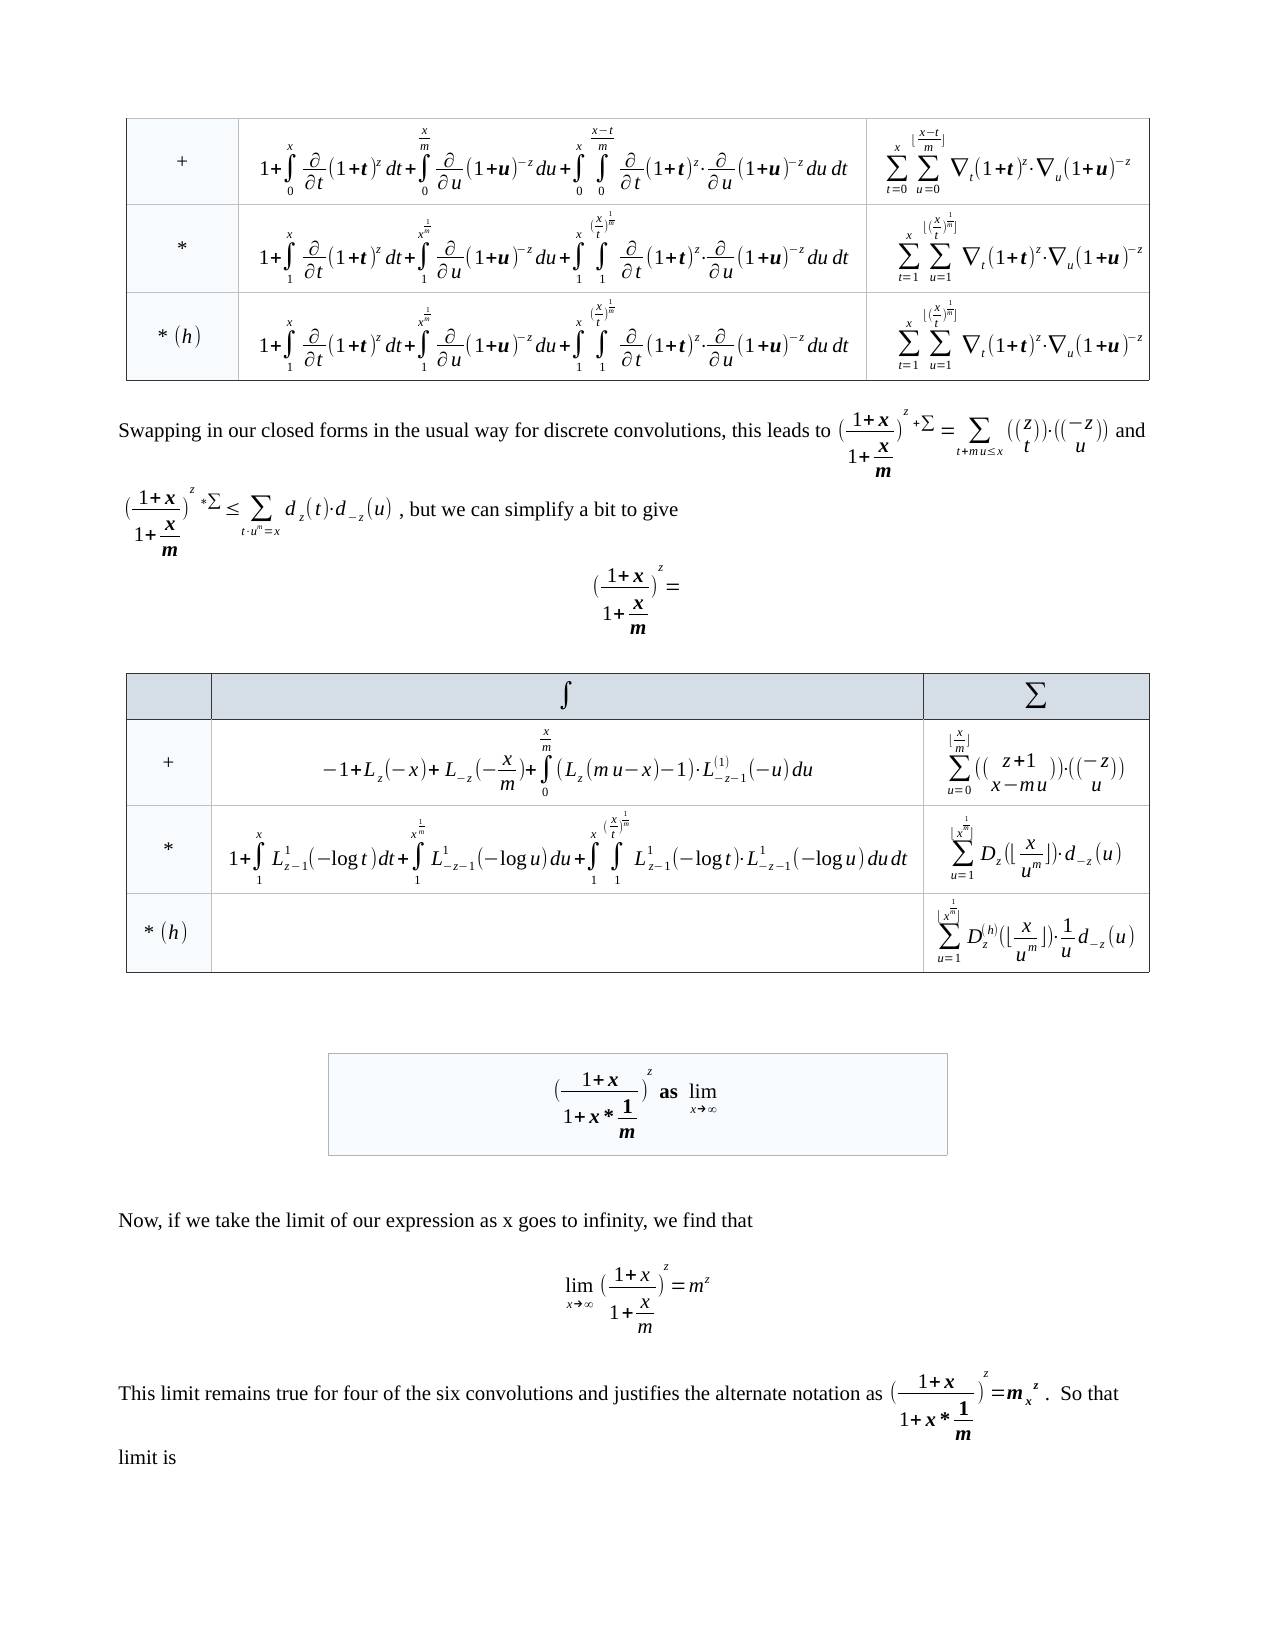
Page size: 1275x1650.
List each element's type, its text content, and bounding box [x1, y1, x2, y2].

table_cell [924, 806, 1149, 893]
table_cell + [127, 720, 211, 805]
table_cell [212, 806, 923, 893]
table_cell * [127, 205, 238, 292]
table_header [127, 674, 211, 719]
table_header [212, 674, 923, 719]
table_cell [239, 293, 866, 380]
table_header [924, 674, 1149, 719]
table_cell [924, 894, 1149, 972]
table_cell [867, 119, 1149, 204]
table_cell * [127, 293, 238, 380]
table_cell * [127, 894, 211, 972]
table_cell [867, 205, 1149, 292]
table_cell [924, 720, 1149, 805]
table_cell [239, 205, 866, 292]
table_cell [867, 293, 1149, 380]
text Now, if we take the limit of our expression as x goes to infinity, we find that [118, 1207, 1157, 1232]
text This limit remains true for four of the six convolutions and justifies the alternate notation as. So that limit is [118, 1367, 1157, 1469]
table_cell [212, 894, 923, 972]
table_cell + [127, 119, 238, 204]
text as [329, 1054, 947, 1155]
text Swapping in our closed forms in the usual way for discrete convolutions, this leads toand, but we can simplify a bit to give [118, 404, 1157, 561]
table_cell * [127, 806, 211, 893]
table_cell [239, 119, 866, 204]
table_cell [212, 720, 923, 805]
